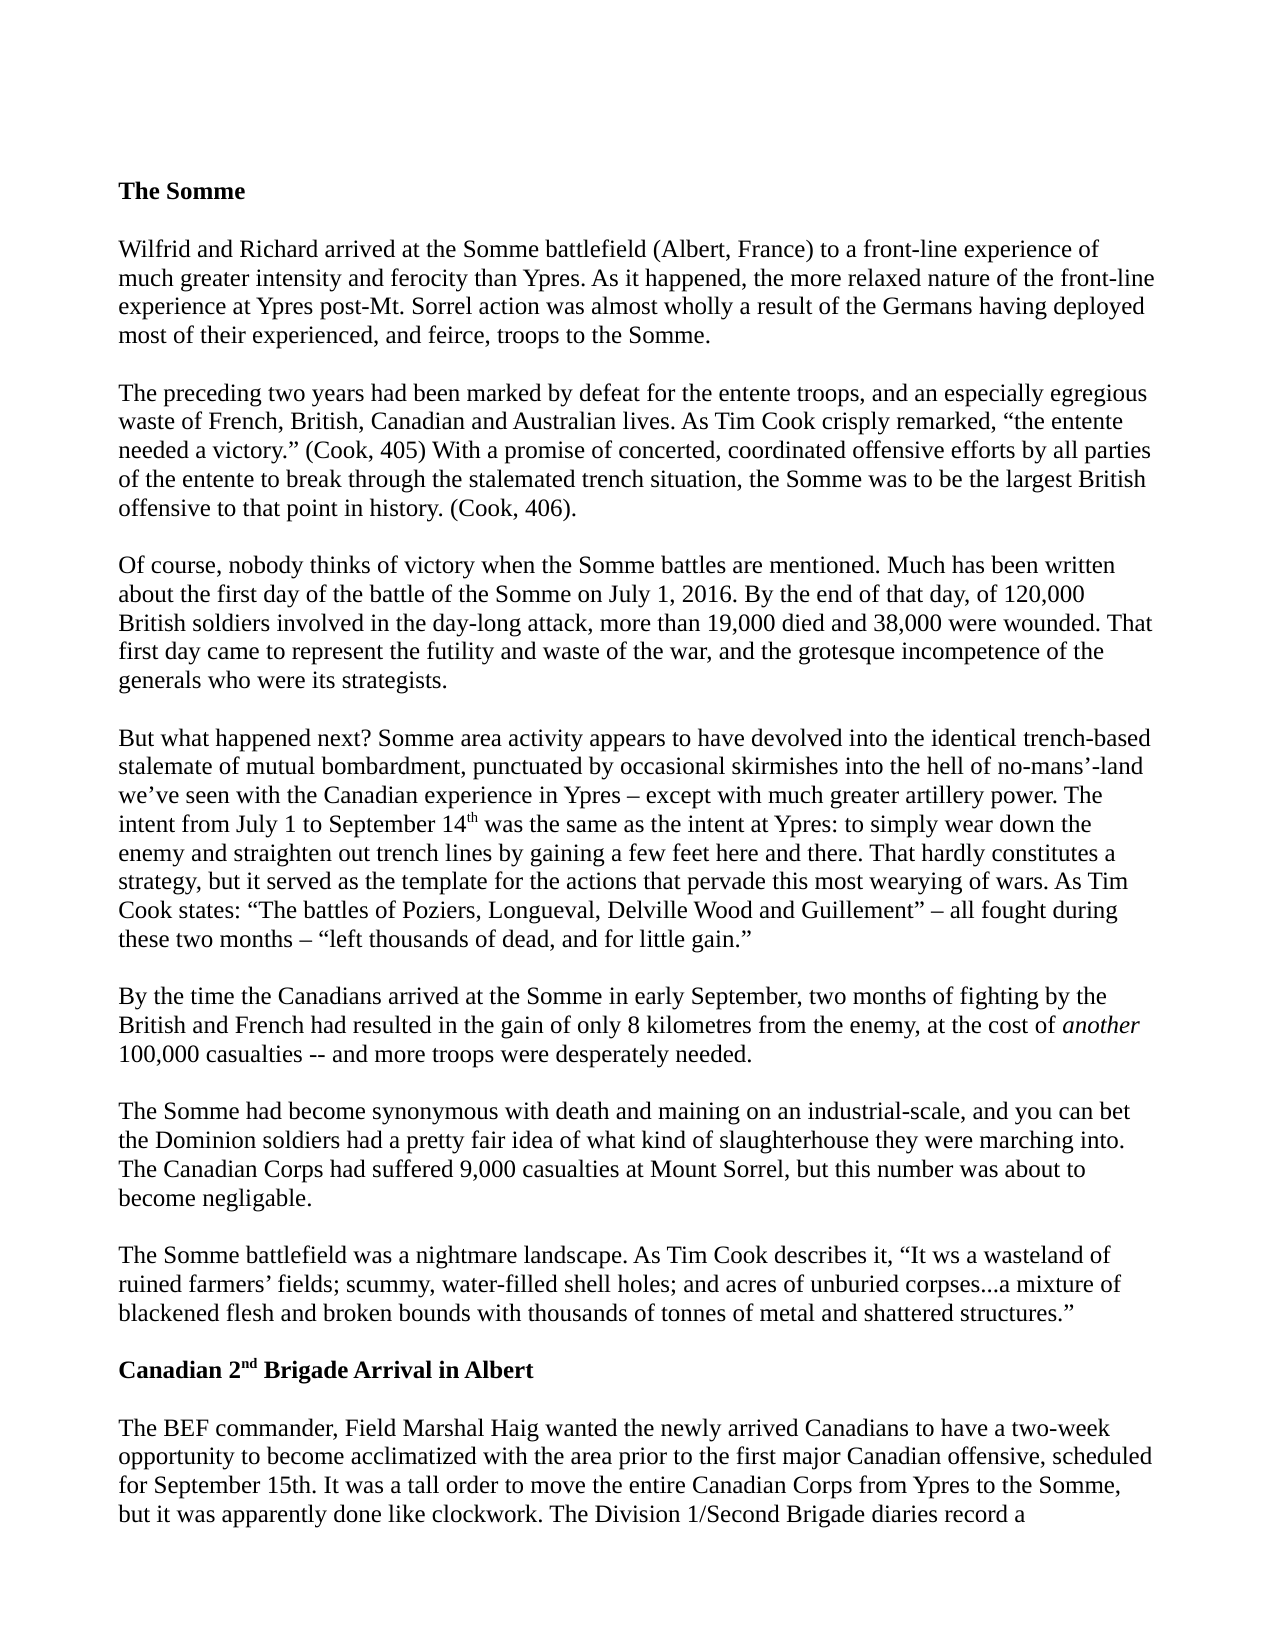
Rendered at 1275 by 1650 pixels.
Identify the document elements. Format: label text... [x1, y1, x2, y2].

text The BEF commander, Field Marshal Haig wanted the newly arrived Canadians to have a two-week opportunity to become acclimatized with the area prior to the first major Canadian offensive, scheduled for September 15th. It was a tall order to move the entire Canadian Corps from Ypres to the Somme, but it was apparently done like clockwork. The Division 1/Second Brigade diaries record a [118, 1413, 1157, 1528]
text But what happened next? Somme area activity appears to have devolved into the identical trench-based stalemate of mutual bombardment, punctuated by occasional skirmishes into the hell of no-mans’-land we’ve seen with the Canadian experience in Ypres – except with much greater artillery power. The intent from July 1 to September 14th was the same as the intent at Ypres: to simply wear down the enemy and straighten out trench lines by gaining a few feet here and there. That hardly constitutes a strategy, but it served as the template for the actions that pervade this most wearying of wars. As Tim Cook states: “The battles of Poziers, Longueval, Delville Wood and Guillement” – all fought during these two months – “left thousands of dead, and for little gain.” [118, 723, 1157, 953]
text The Somme battlefield was a nightmare landscape. As Tim Cook describes it, “It ws a wasteland of ruined farmers’ fields; scummy, water-filled shell holes; and acres of unburied corpses...a mixture of blackened flesh and broken bounds with thousands of tonnes of metal and shattered structures.” [118, 1240, 1157, 1326]
text Wilfrid and Richard arrived at the Somme battlefield (Albert, France) to a front-line experience of much greater intensity and ferocity than Ypres. As it happened, the more relaxed nature of the front-line experience at Ypres post-Mt. Sorrel action was almost wholly a result of the Germans having deployed most of their experienced, and feirce, troops to the Somme. [118, 234, 1157, 349]
text The Somme [118, 176, 1157, 205]
text The preceding two years had been marked by defeat for the entente troops, and an especially egregious waste of French, British, Canadian and Australian lives. As Tim Cook crisply remarked, “the entente needed a victory.” (Cook, 405) With a promise of concerted, coordinated offensive efforts by all parties of the entente to break through the stalemated trench situation, the Somme was to be the largest British offensive to that point in history. (Cook, 406). [118, 378, 1157, 521]
text The Somme had become synonymous with death and maining on an industrial-scale, and you can bet the Dominion soldiers had a pretty fair idea of what kind of slaughterhouse they were marching into. The Canadian Corps had suffered 9,000 casualties at Mount Sorrel, but this number was about to become negligable. [118, 1096, 1157, 1211]
text Canadian 2nd Brigade Arrival in Albert [118, 1355, 1157, 1384]
text Of course, nobody thinks of victory when the Somme battles are mentioned. Much has been written about the first day of the battle of the Somme on July 1, 2016. By the end of that day, of 120,000 British soldiers involved in the day-long attack, more than 19,000 died and 38,000 were wounded. That first day came to represent the futility and waste of the war, and the grotesque incompetence of the generals who were its strategists. [118, 550, 1157, 694]
text By the time the Canadians arrived at the Somme in early September, two months of fighting by the British and French had resulted in the gain of only 8 kilometres from the enemy, at the cost of another 100,000 casualties -- and more troops were desperately needed. [118, 981, 1157, 1068]
